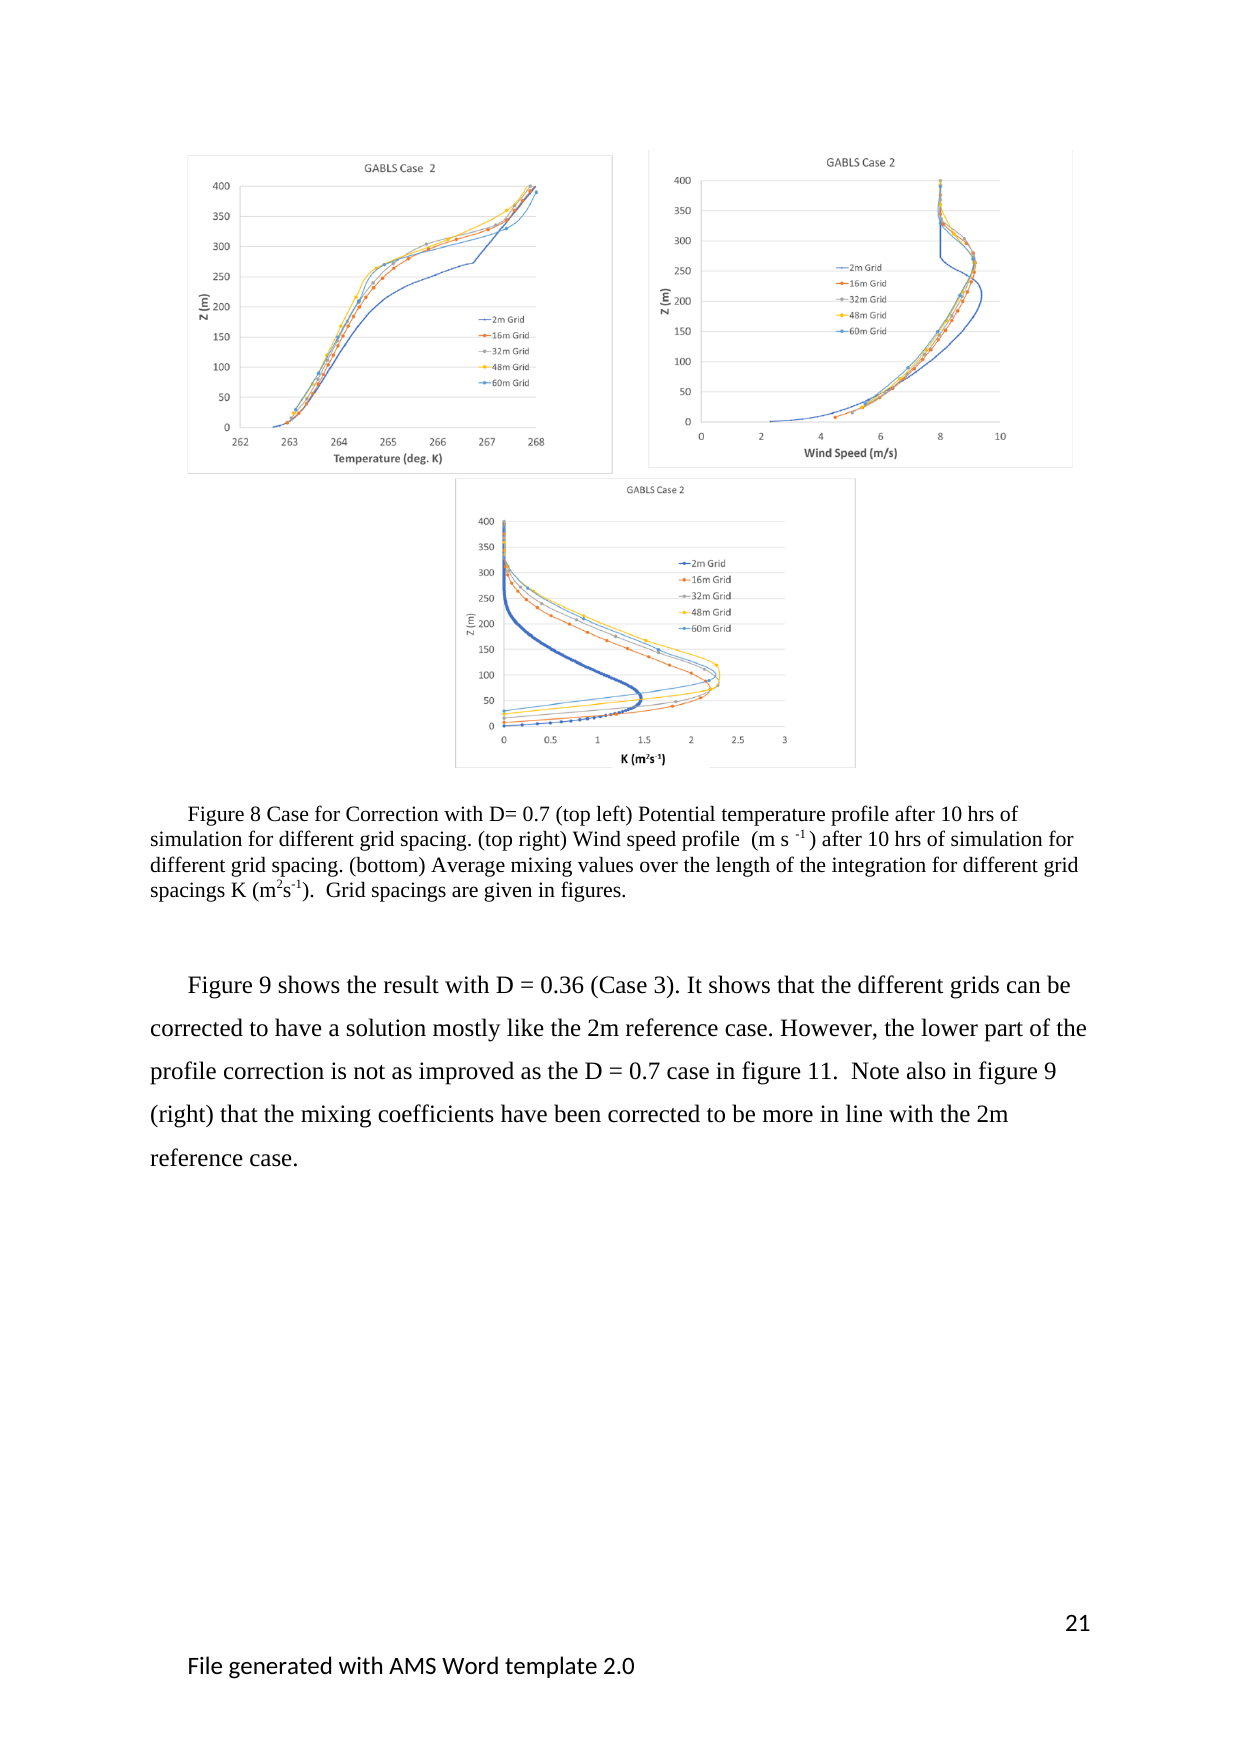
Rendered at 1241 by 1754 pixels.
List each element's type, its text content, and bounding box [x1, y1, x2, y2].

text Figure 9 shows the result with D = 0.36 (Case 3). It shows that the different grids can be corrected to have a solution mostly like the 2m reference case. However, the lower part of the profile correction is not as improved as the D = 0.7 case in figure 11. Note also in figure 9 (right) that the mixing coefficients have been corrected to be more in line with the 2m reference case. [150, 970, 1090, 1171]
text Figure 8 Case for Correction with D= 0.7 (top left) Potential temperature profile after 10 hrs of simulation for different grid spacing. (top right) Wind speed profile (m s -1 ) after 10 hrs of simulation for different grid spacing. (bottom) Average mixing values over the length of the integration for different grid spacings K (m2s-1). Grid spacings are given in figures. [150, 801, 1090, 902]
picture [187, 150, 1073, 774]
